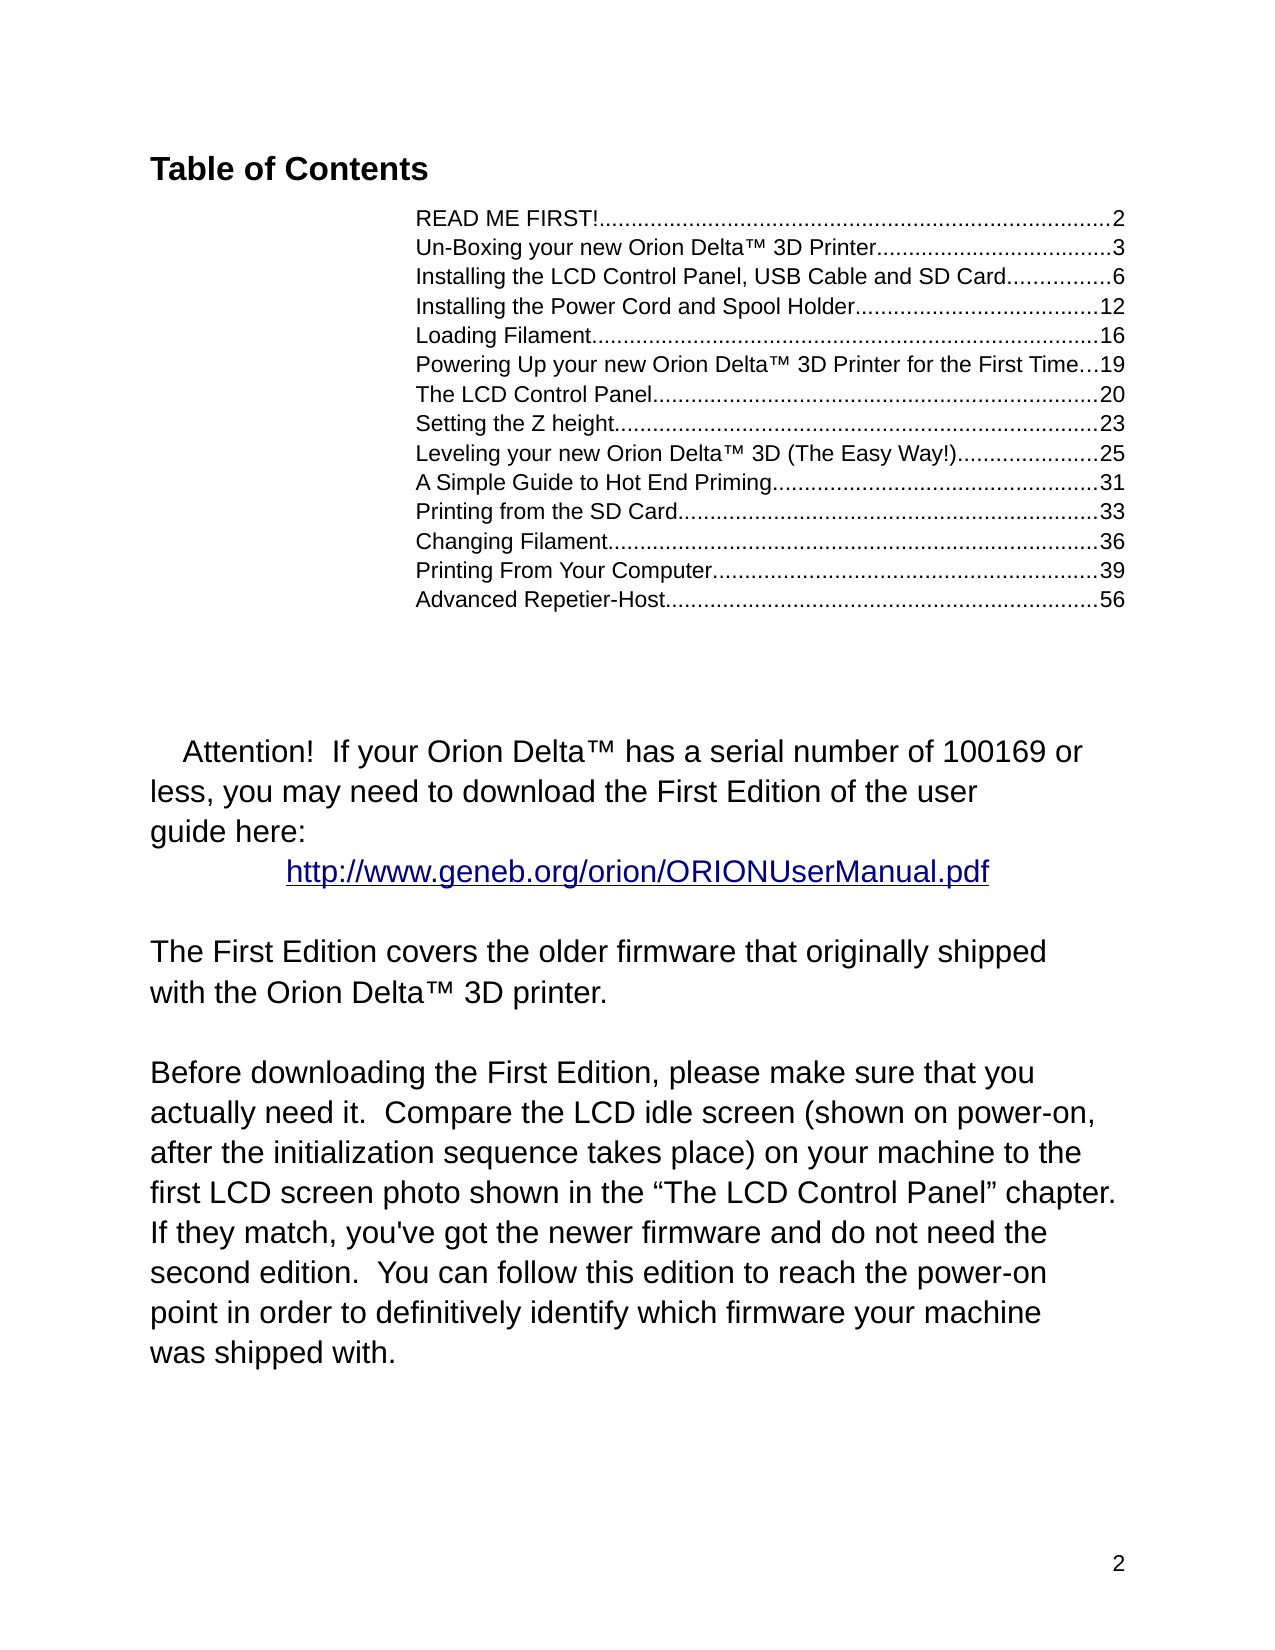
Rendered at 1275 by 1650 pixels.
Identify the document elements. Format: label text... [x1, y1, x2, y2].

text Loading Filament 16 [415, 323, 1125, 348]
text Un-Boxing your new Orion Delta™ 3D Printer 3 [415, 235, 1125, 260]
subtitle Before downloading the First Edition, please make sure that you [150, 1055, 1125, 1090]
subtitle with the Orion Delta™ 3D printer. [150, 975, 1125, 1009]
subtitle first LCD screen photo shown in the “The LCD Control Panel” chapter. [150, 1175, 1125, 1210]
subtitle after the initialization sequence takes place) on your machine to the [150, 1135, 1125, 1170]
text Installing the LCD Control Panel, USB Cable and SD Card 6 [415, 264, 1125, 290]
subtitle was shipped with. [150, 1336, 1125, 1371]
subtitle Table of Contents [150, 150, 1125, 187]
text Setting the Z height 23 [415, 411, 1125, 437]
subtitle second edition. You can follow this edition to reach the power-on [150, 1255, 1125, 1290]
subtitle If they match, you've got the newer firmware and do not need the [150, 1215, 1125, 1250]
subtitle http://www.geneb.org/orion/ORIONUserManual.pdf [150, 854, 1125, 889]
text The LCD Control Panel 20 [415, 382, 1125, 407]
subtitle less, you may need to download the First Edition of the user [150, 774, 1125, 809]
subtitle Attention! If your Orion Delta™ has a serial number of 100169 or [150, 734, 1125, 769]
text Installing the Power Cord and Spool Holder 12 [415, 293, 1125, 319]
text Printing From Your Computer 39 [415, 558, 1125, 583]
subtitle guide here: [150, 814, 1125, 849]
text Powering Up your new Orion Delta™ 3D Printer for the First Time 19 [415, 352, 1125, 378]
text Leveling your new Orion Delta™ 3D (The Easy Way!) 25 [415, 440, 1125, 466]
text Changing Filament 36 [415, 528, 1125, 554]
text Advanced Repetier-Host 56 [415, 587, 1125, 613]
subtitle actually need it. Compare the LCD idle screen (shown on power-on, [150, 1095, 1125, 1130]
text A Simple Guide to Hot End Priming 31 [415, 470, 1125, 495]
subtitle point in order to definitively identify which firmware your machine [150, 1296, 1125, 1330]
subtitle The First Edition covers the older firmware that originally shipped [150, 934, 1125, 969]
text READ ME FIRST! 2 [415, 205, 1125, 231]
text Printing from the SD Card 33 [415, 499, 1125, 525]
